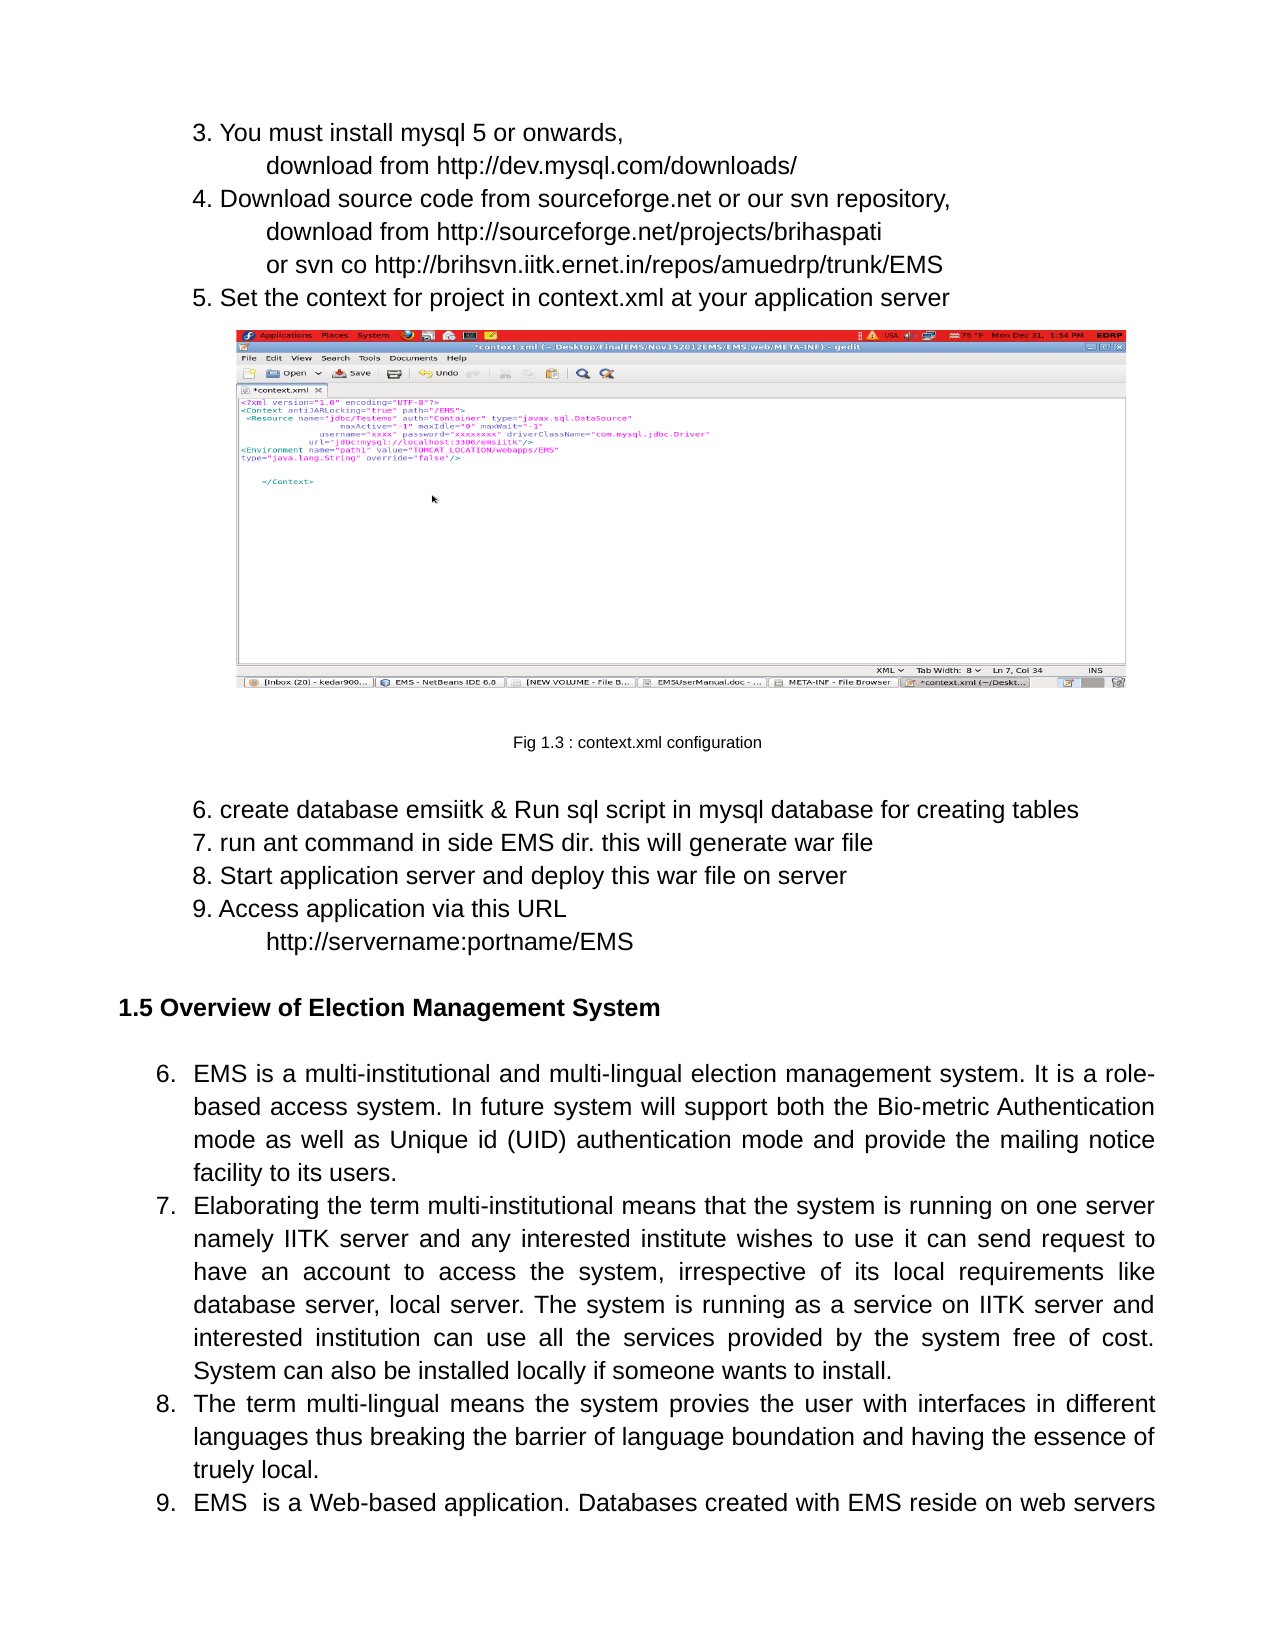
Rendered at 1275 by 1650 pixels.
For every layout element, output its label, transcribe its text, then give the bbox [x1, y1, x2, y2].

text 1.5 Overview of Election Management System [118, 993, 1157, 1022]
list Elaborating the term multi-institutional means that the system is running on one server namely IITK server and any interested institute wishes to use it can send request to have an account to access the system, irrespective of its local requirements like database server, local server. The system is running as a service on IITK server and interested institution can use all the services provided by the system free of cost. System can also be installed locally if someone wants to install. [156, 1191, 1157, 1385]
list EMS is a multi-institutional and multi-lingual election management system. It is a role-based access system. In future system will support both the Bio-metric Authentication mode as well as Unique id (UID) authentication mode and provide the mailing notice facility to its users. [156, 1059, 1157, 1187]
picture [236, 330, 1127, 688]
text 9. Access application via this URL [118, 894, 1157, 923]
text http://servername:portname/EMS [118, 927, 1157, 956]
text download from http://dev.mysql.com/downloads/ [118, 151, 1157, 180]
text 5. Set the context for project in context.xml at your application server [118, 283, 1157, 312]
text download from http://sourceforge.net/projects/brihaspati [118, 217, 1157, 246]
list EMS is a Web-based application. Databases created with EMS reside on web servers [156, 1488, 1157, 1517]
text 4. Download source code from sourceforge.net or our svn repository, [118, 184, 1157, 213]
list The term multi-lingual means the system provies the user with interfaces in different languages thus breaking the barrier of language boundation and having the essence of truely local. [156, 1389, 1157, 1484]
text 3. You must install mysql 5 or onwards, [118, 118, 1157, 147]
text Fig 1.3 : context.xml configuration [118, 733, 1157, 752]
text or svn co http://brihsvn.iitk.ernet.in/repos/amuedrp/trunk/EMS [118, 250, 1157, 279]
text 7. run ant command in side EMS dir. this will generate war file [118, 828, 1157, 857]
text 8. Start application server and deploy this war file on server [118, 861, 1157, 890]
text 6. create database emsiitk & Run sql script in mysql database for creating tables [118, 795, 1157, 824]
